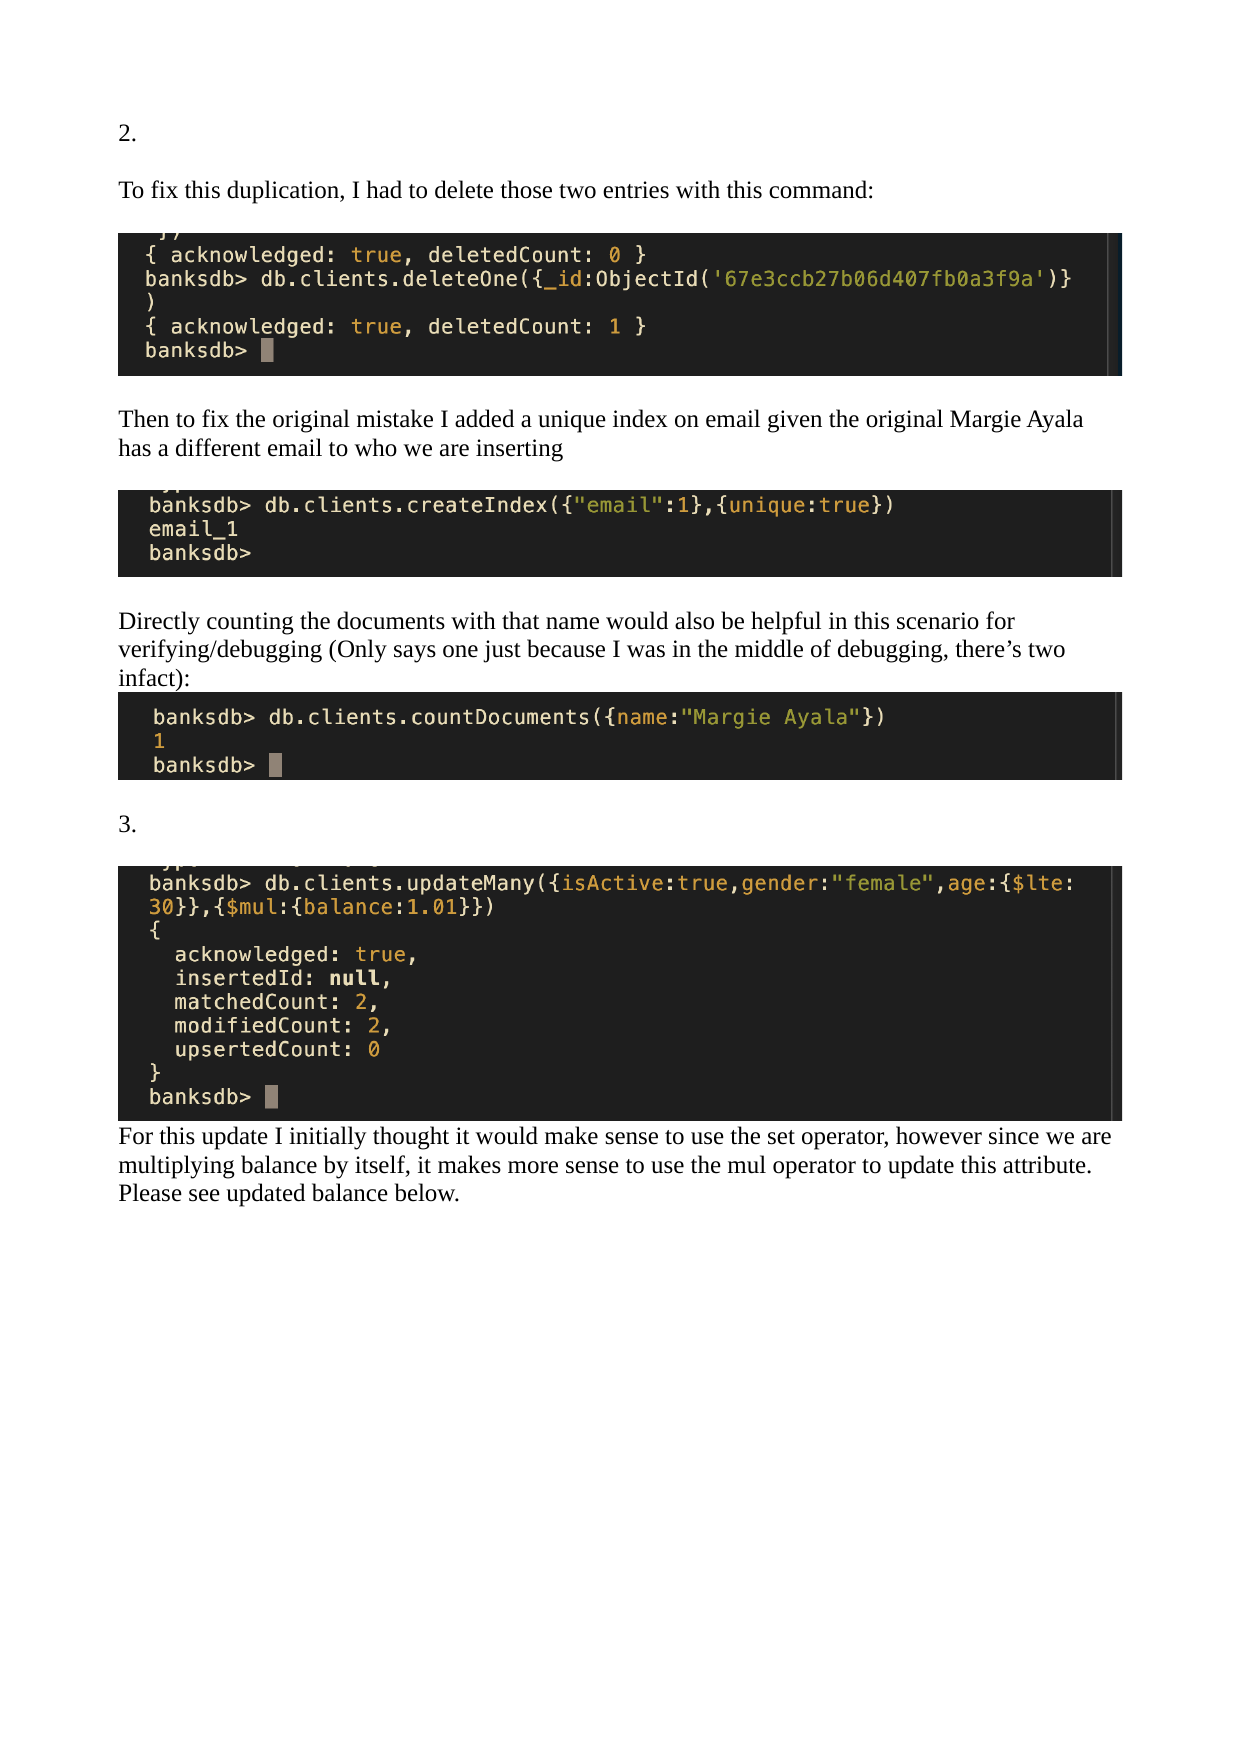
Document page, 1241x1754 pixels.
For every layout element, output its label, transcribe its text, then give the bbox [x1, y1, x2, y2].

text Please see updated balance below. [118, 1178, 1122, 1207]
text Directly counting the documents with that name would also be helpful in this scenario for verifying/debugging (Only says one just because I was in the middle of debugging, there’s two infact): [118, 606, 1122, 692]
picture [118, 866, 1123, 1121]
text 2. [118, 118, 1122, 147]
text For this update I initially thought it would make sense to use the set operator, however since we are multiplying balance by itself, it makes more sense to use the mul operator to update this attribute. [118, 1121, 1122, 1178]
picture [118, 233, 1123, 376]
text To fix this duplication, I had to delete those two entries with this command: [118, 176, 1122, 204]
text 3. [118, 809, 1122, 837]
picture [118, 490, 1123, 577]
text Then to fix the original mistake I added a unique index on email given the original Margie Ayala has a different email to who we are inserting [118, 404, 1122, 462]
picture [118, 692, 1123, 780]
